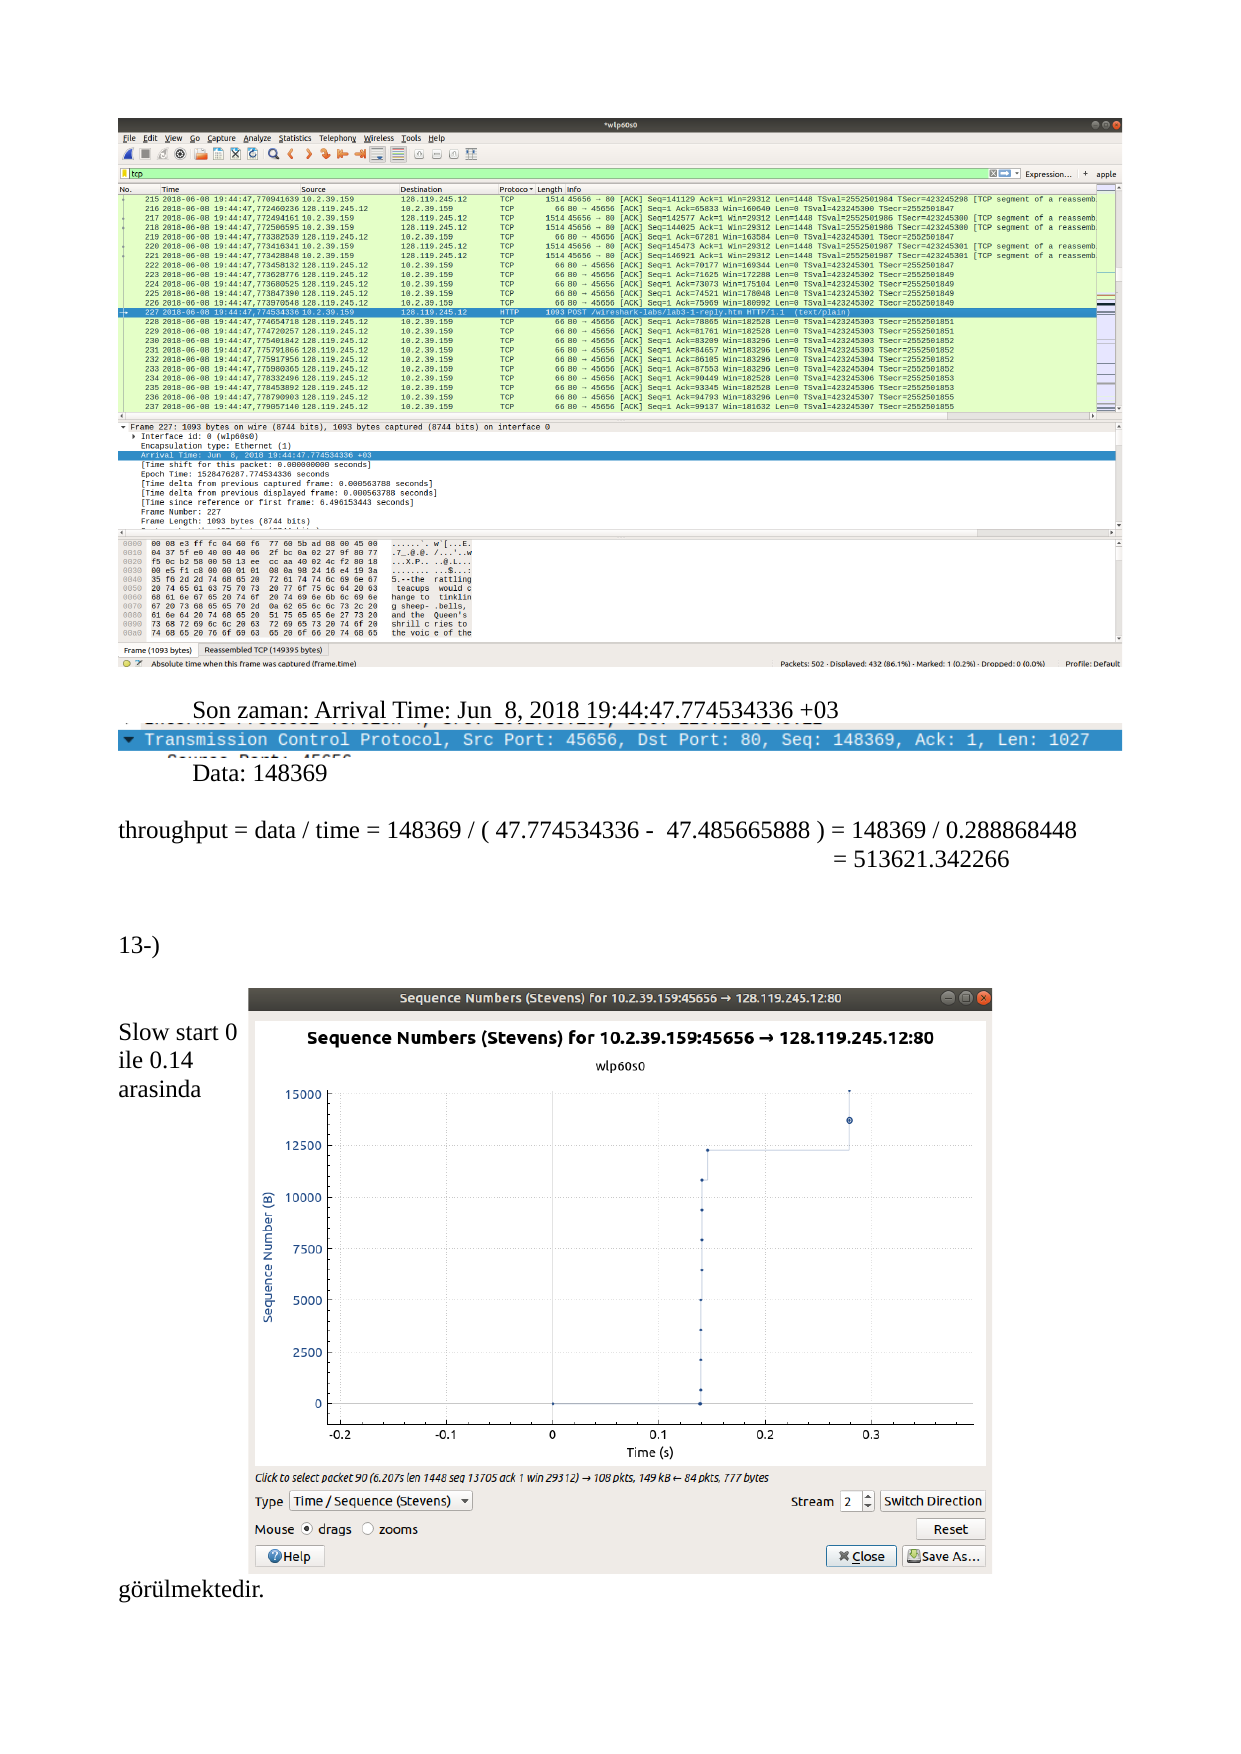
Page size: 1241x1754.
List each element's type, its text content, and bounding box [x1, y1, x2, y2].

picture [118, 118, 1123, 667]
picture [118, 723, 1123, 758]
text throughput = data / time = 148369 / ( 47.774534336 - 47.485665888 ) = 148369 / 0.288868448 [118, 816, 1122, 844]
text Data: 148369 [118, 758, 1122, 787]
text = 513621.342266 [118, 844, 1122, 873]
text 13-) [118, 931, 1122, 959]
text Slow start 0 ile 0.14 arasinda görülmektedir. [118, 1017, 1122, 1603]
text Son zaman: Arrival Time: Jun 8, 2018 19:44:47.774534336 +03 [118, 695, 1122, 723]
picture [248, 988, 993, 1574]
